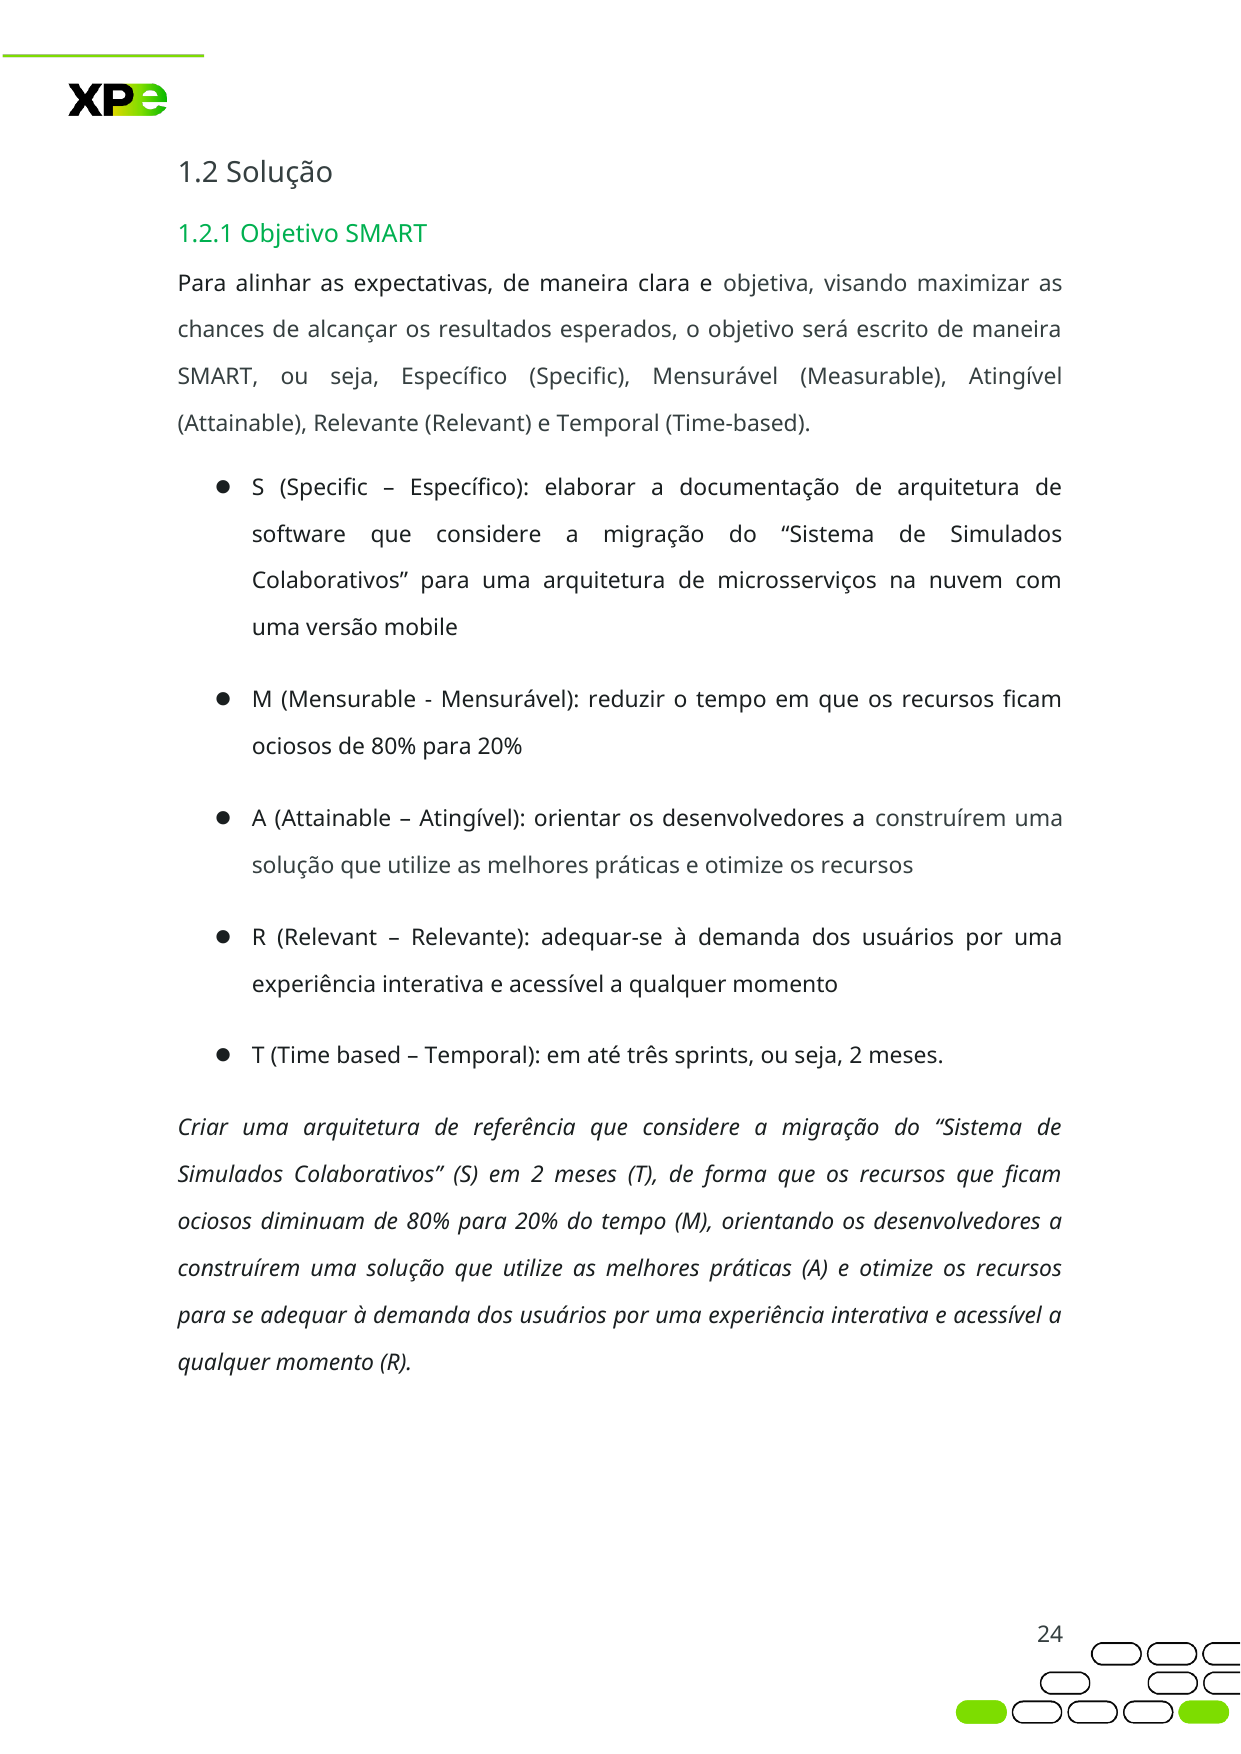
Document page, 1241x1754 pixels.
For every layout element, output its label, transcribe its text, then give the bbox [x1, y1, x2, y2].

list A (Attainable – Atingível): orientar os desenvolvedores a construírem uma solução que utilize as melhores práticas e otimize os recursos [214, 802, 1063, 880]
picture [2, 51, 205, 148]
text Para alinhar as expectativas, de maneira clara e objetiva, visando maximizar as chances de alcançar os resultados esperados, o objetivo será escrito de maneira SMART, ou seja, Específico (Specific), Mensurável (Measurable), Atingível (Attainable), Relevante (Relevant) e Temporal (Time-based). [177, 266, 1063, 438]
subtitle 1.2.1 Objetivo SMART [177, 215, 1063, 249]
picture [955, 1642, 1241, 1724]
subtitle 1.2 Solução [177, 152, 1063, 191]
text Criar uma arquitetura de referência que considere a migração do “Sistema de Simulados Colaborativos” (S) em 2 meses (T), de forma que os recursos que ficam ociosos diminuam de 80% para 20% do tempo (M), orientando os desenvolvedores a construírem uma solução que utilize as melhores práticas (A) e otimize os recursos para se adequar à demanda dos usuários por uma experiência interativa e acessível a qualquer momento (R). [177, 1111, 1063, 1377]
list S (Specific – Específico): elaborar a documentação de arquitetura de software que considere a migração do “Sistema de Simulados Colaborativos” para uma arquitetura de microsserviços na nuvem com uma versão mobile [214, 471, 1063, 642]
list R (Relevant – Relevante): adequar-se à demanda dos usuários por uma experiência interativa e acessível a qualquer momento [214, 921, 1063, 999]
list T (Time based – Temporal): em até três sprints, ou seja, 2 meses. [214, 1039, 1063, 1071]
list M (Mensurable - Mensurável): reduzir o tempo em que os recursos ficam ociosos de 80% para 20% [214, 683, 1063, 761]
